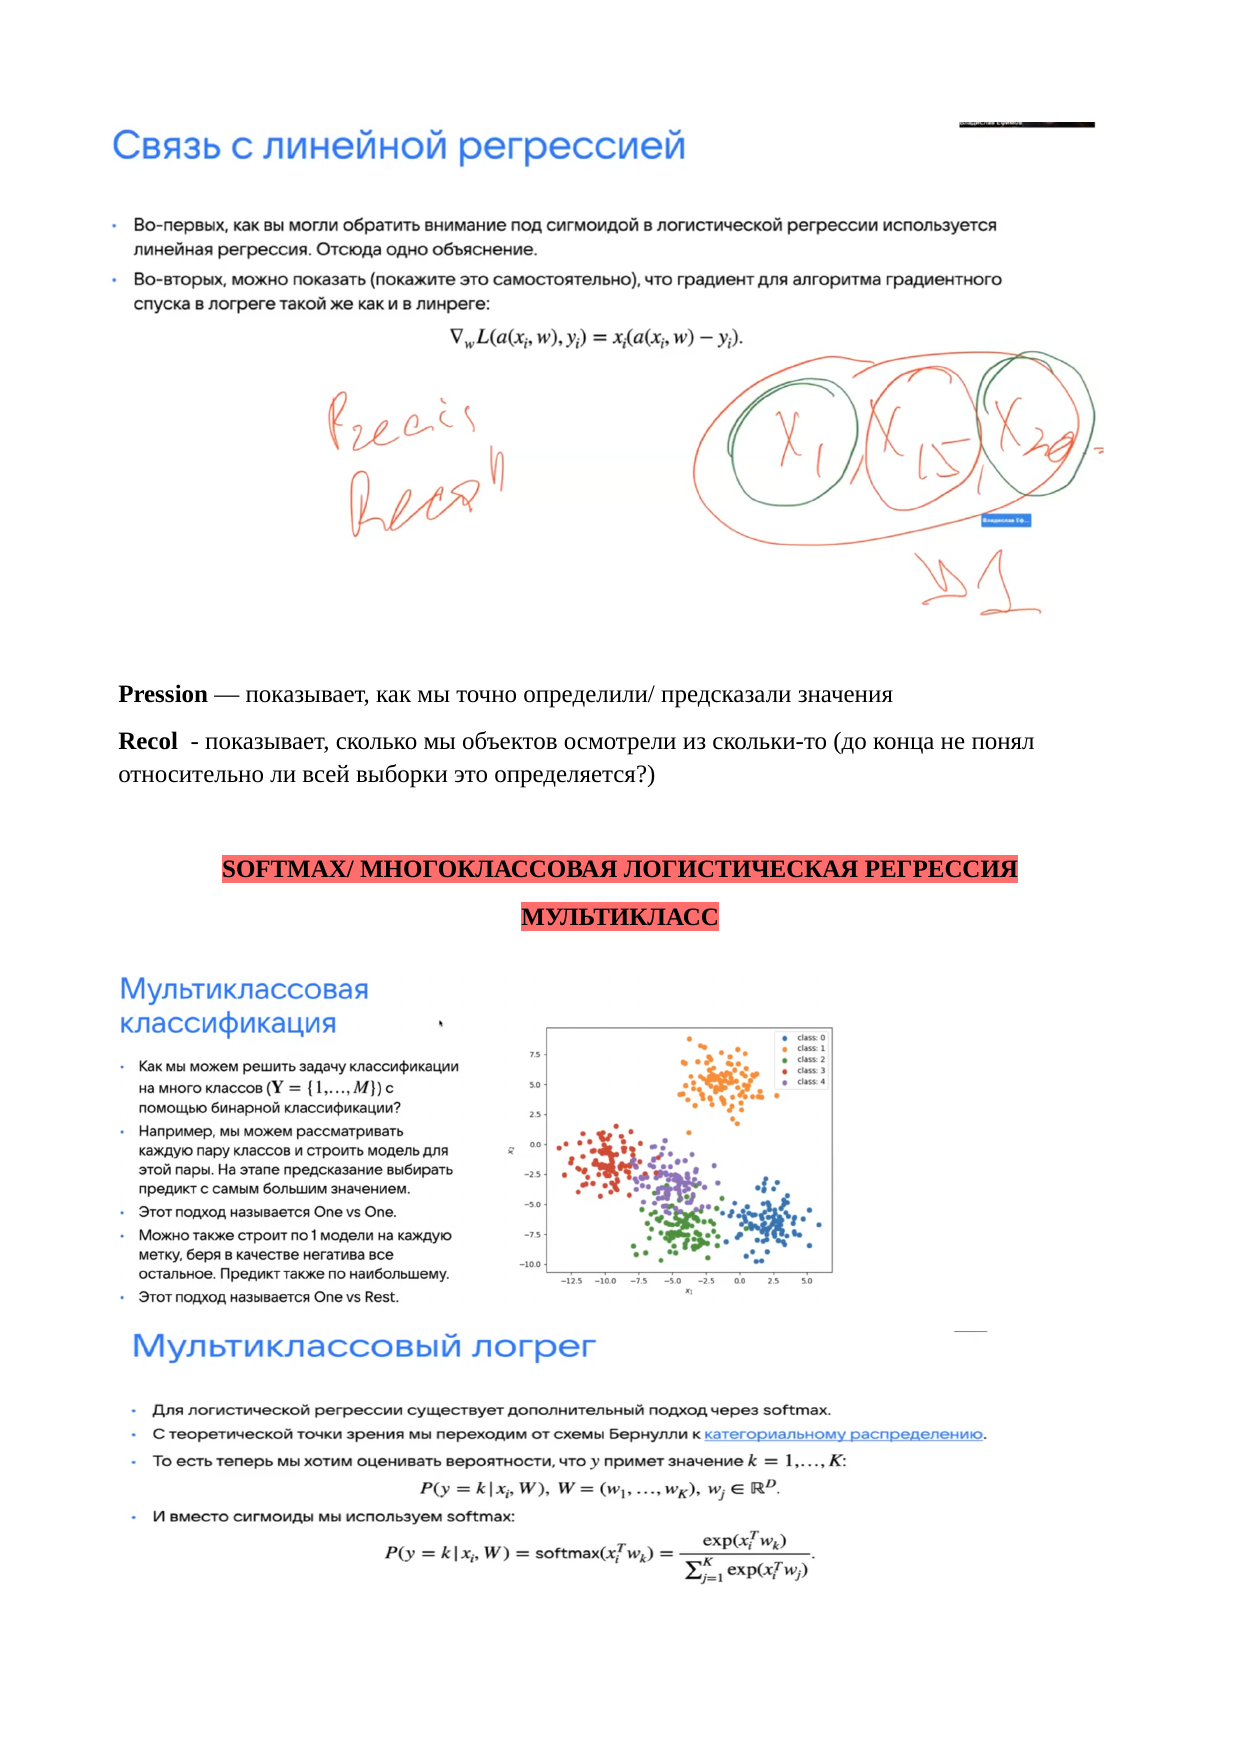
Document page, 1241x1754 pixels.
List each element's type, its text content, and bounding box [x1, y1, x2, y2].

picture [119, 1331, 988, 1588]
text Pression — показывает, как мы точно определили/ предсказали значения [118, 679, 1122, 707]
text МУЛЬТИКЛАСС [118, 902, 1122, 931]
text Recol - показывает, сколько мы объектов осмотрели из скольки-то (до конца не понял относительно ли всей выборки это определяется?) [118, 726, 1122, 788]
picture [110, 976, 837, 1306]
picture [99, 122, 1104, 627]
text SOFTMAX/ МНОГОКЛАССОВАЯ ЛОГИСТИЧЕСКАЯ РЕГРЕССИЯ [118, 854, 1122, 883]
